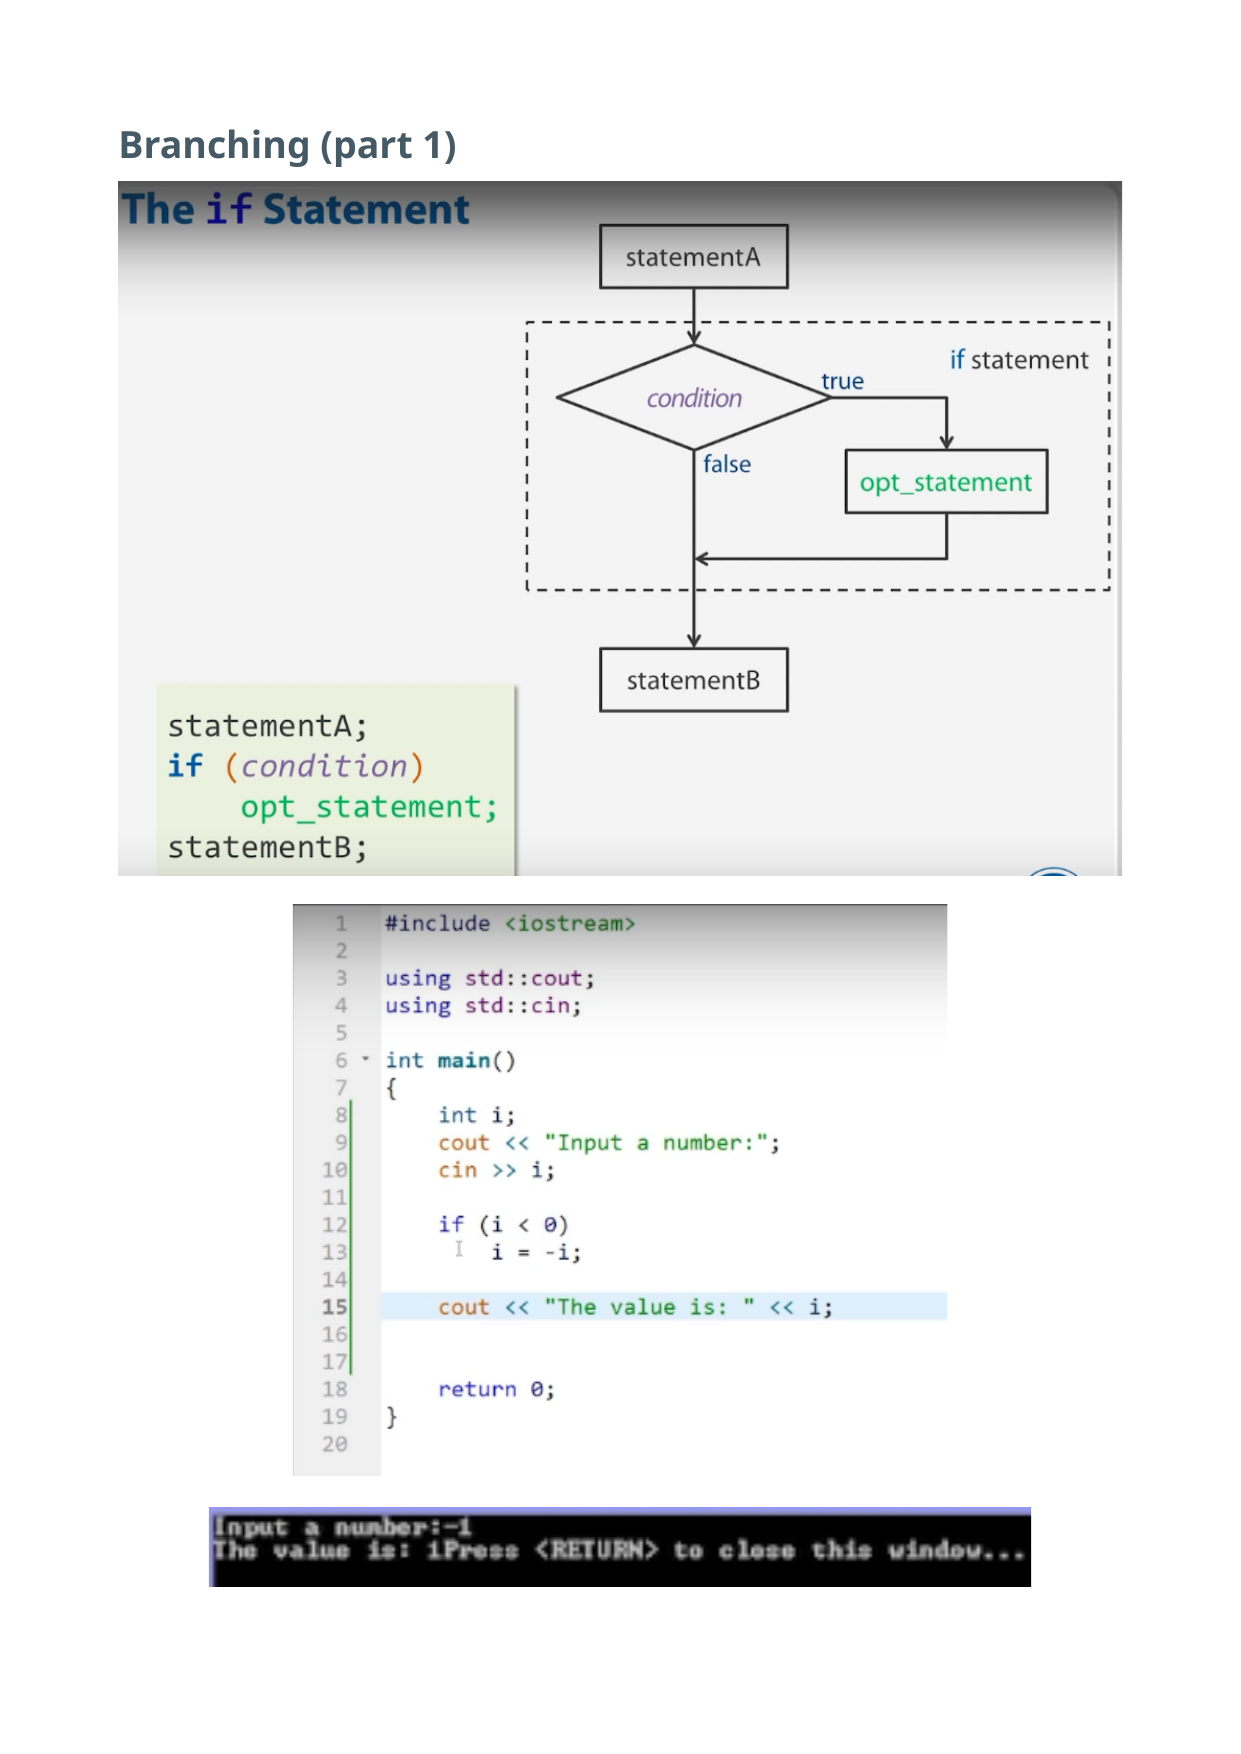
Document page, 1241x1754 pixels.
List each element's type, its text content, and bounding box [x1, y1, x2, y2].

picture [118, 181, 1123, 876]
subtitle Branching (part 1) [118, 118, 1122, 169]
picture [208, 1507, 1032, 1587]
picture [292, 904, 948, 1476]
